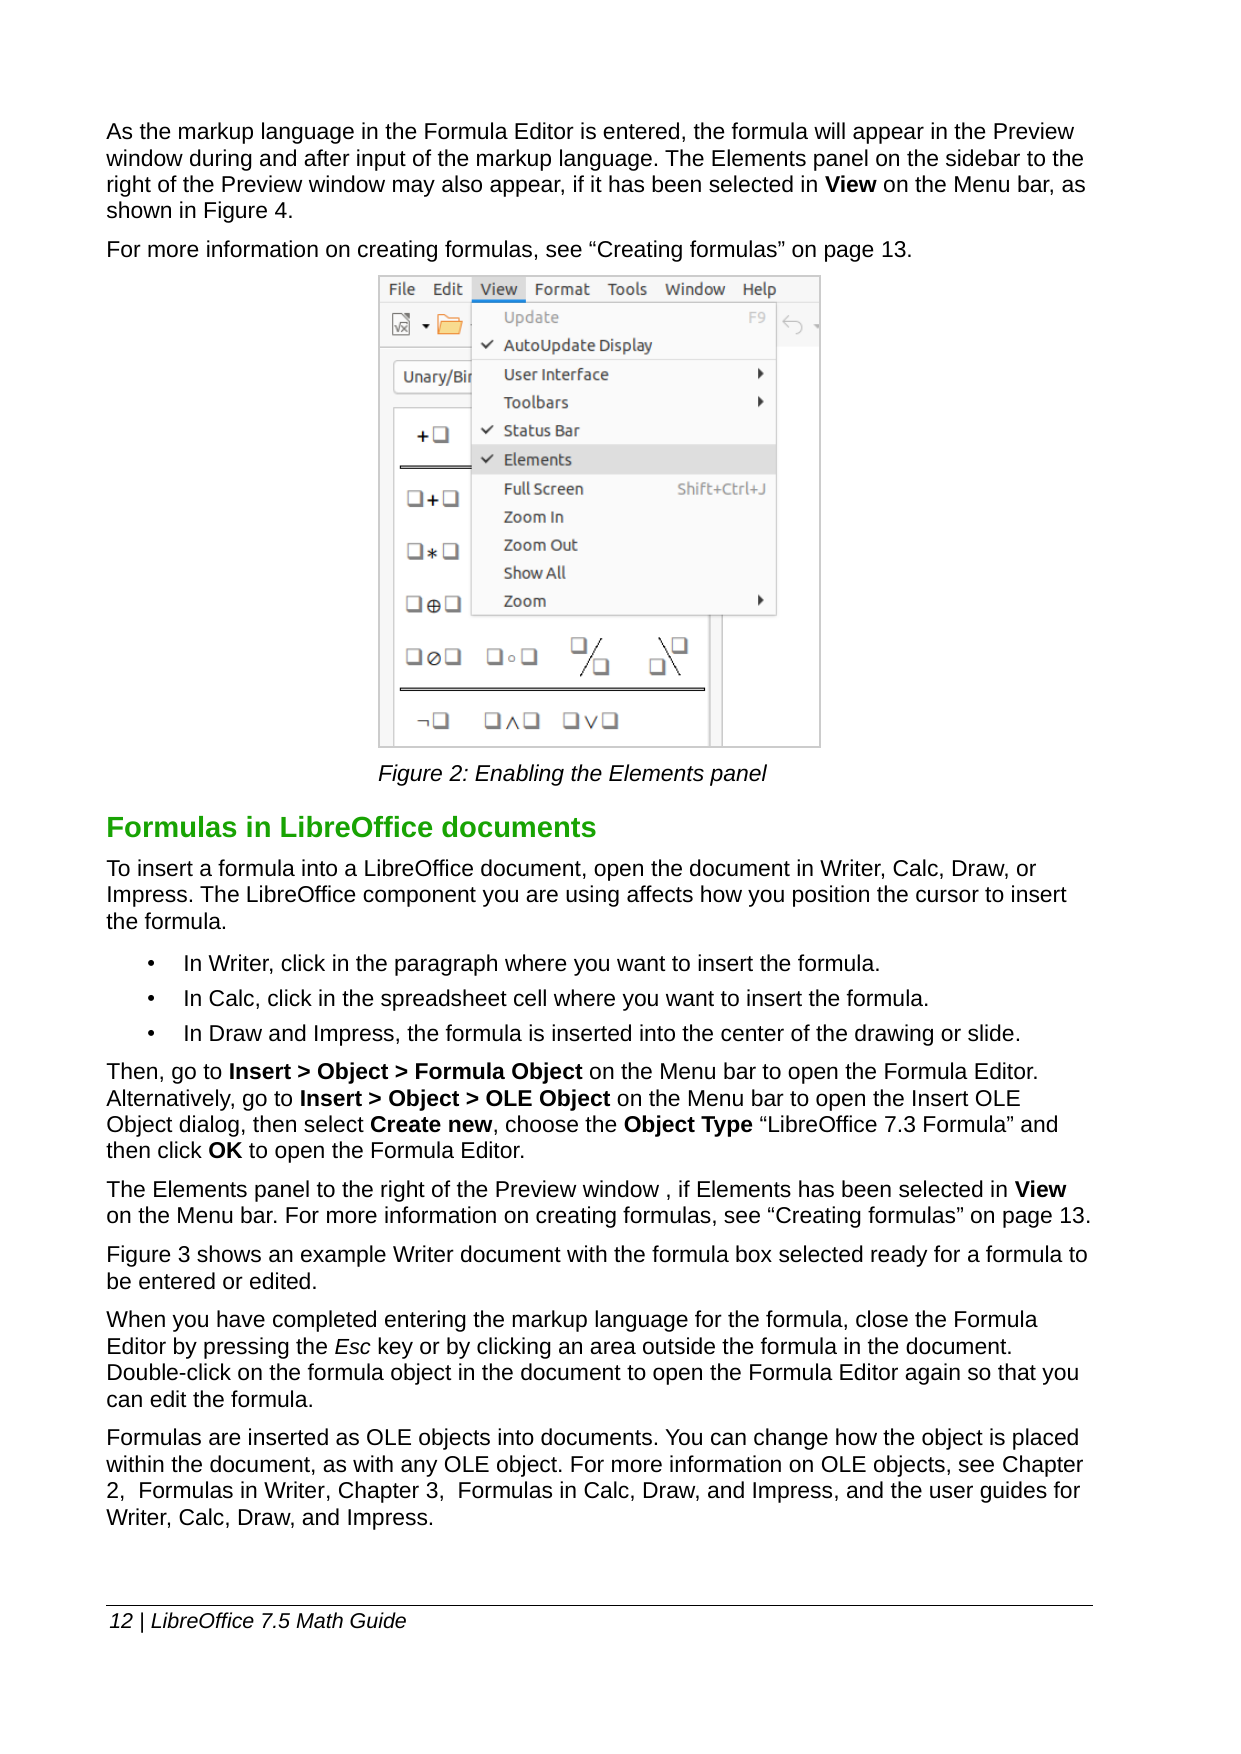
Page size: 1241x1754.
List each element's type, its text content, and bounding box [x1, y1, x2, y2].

text Figure 3 shows an example Writer document with the formula box selected ready for a formula to be entered or edited. [106, 1241, 1093, 1294]
picture [380, 277, 819, 746]
text When you have completed entering the markup language for the formula, close the Formula Editor by pressing the Esc key or by clicking an area outside the formula in the document. Double-click on the formula object in the document to open the Formula Editor again so that you can edit the formula. [106, 1306, 1093, 1412]
text For more information on creating formulas, see “Creating formulas” on page 13. [106, 236, 1093, 262]
text The Elements panel to the right of the Preview window , if Elements has been selected in View on the Menu bar. For more information on creating formulas, see “Creating formulas” on page 13. [106, 1176, 1093, 1229]
text Then, go to Insert > Object > Formula Object on the Menu bar to open the Formula Editor. Alternatively, go to Insert > Object > OLE Object on the Menu bar to open the Insert OLE Object dialog, then select Create new, choose the Object Type “LibreOffice 7.3 Formula” and then click OK to open the Formula Editor. [106, 1058, 1093, 1163]
text Formulas are inserted as OLE objects into documents. You can change how the object is placed within the document, as with any OLE object. For more information on OLE objects, see Chapter 2, Formulas in Writer, Chapter 3, Formulas in Calc, Draw, and Impress, and the user guides for Writer, Calc, Draw, and Impress. [106, 1424, 1093, 1530]
text Figure 2: Enabling the Elements panel [378, 760, 821, 786]
text As the markup language in the Formula Editor is entered, the formula will appear in the Preview window during and after input of the markup language. The Elements panel on the sidebar to the right of the Preview window may also appear, if it has been selected in View on the Menu bar, as shown in Figure 4. [106, 118, 1093, 223]
text To insert a formula into a LibreOffice document, open the document in Writer, Calc, Draw, or Impress. The LibreOffice component you are using affects how you position the cursor to insert the formula. [106, 855, 1093, 934]
subtitle Formulas in LibreOffice documents [106, 810, 1093, 843]
list In Writer, click in the paragraph where you want to insert the formula. [144, 947, 1093, 976]
list In Calc, click in the spreadsheet cell where you want to insert the formula. [144, 982, 1093, 1011]
list In Draw and Impress, the formula is inserted into the center of the drawing or slide. [144, 1017, 1093, 1049]
